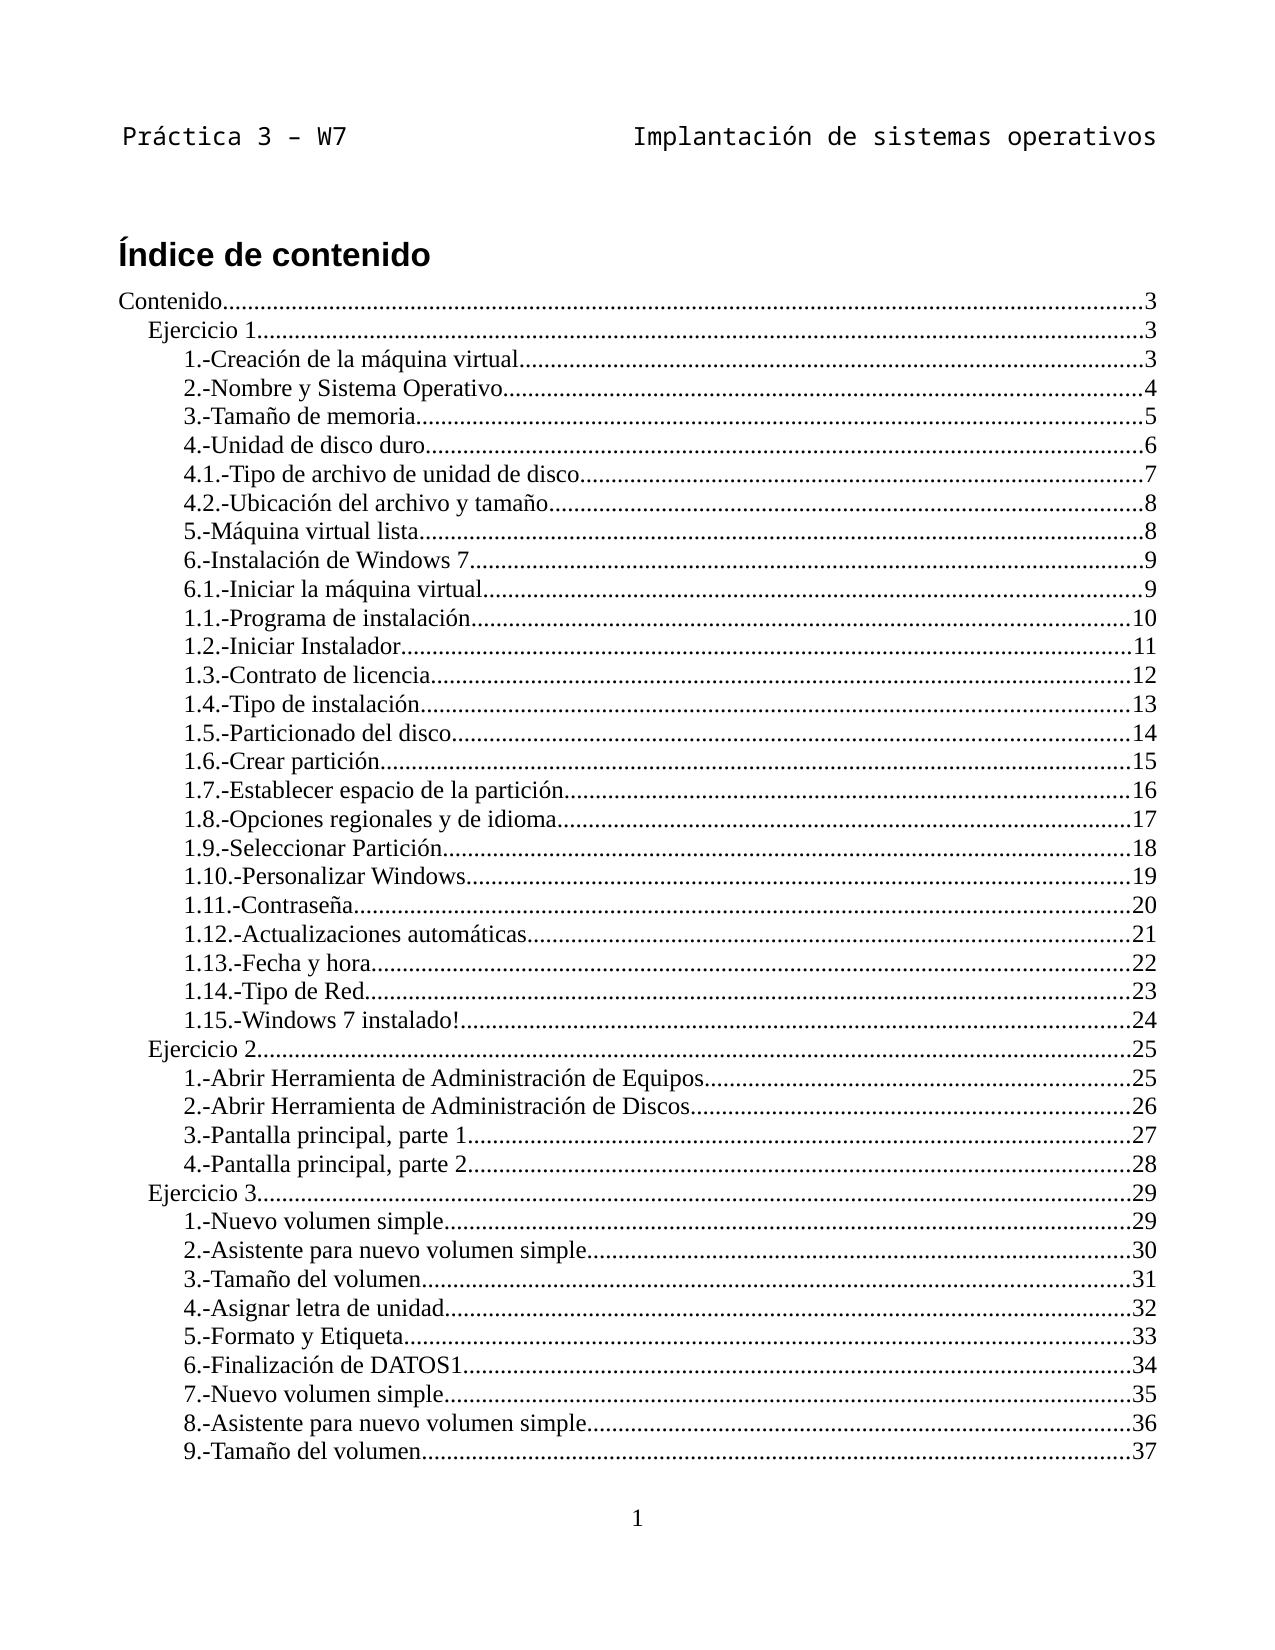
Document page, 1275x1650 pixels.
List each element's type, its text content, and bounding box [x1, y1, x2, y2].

text 5.-Formato y Etiqueta 33 [177, 1321, 1157, 1350]
text 8.-Asistente para nuevo volumen simple 36 [177, 1408, 1157, 1436]
text 1.2.-Iniciar Instalador 11 [177, 631, 1157, 660]
text Ejercicio 3 29 [148, 1178, 1157, 1206]
subtitle Índice de contenido [118, 235, 1157, 274]
text 1.11.-Contraseña 20 [177, 890, 1157, 919]
text 1.5.-Particionado del disco 14 [177, 718, 1157, 746]
text 1.-Nuevo volumen simple 29 [177, 1206, 1157, 1235]
text 1.4.-Tipo de instalación 13 [177, 689, 1157, 718]
text 1.-Abrir Herramienta de Administración de Equipos 25 [177, 1063, 1157, 1091]
text 4.1.-Tipo de archivo de unidad de disco 7 [177, 459, 1157, 488]
text 1.8.-Opciones regionales y de idioma 17 [177, 804, 1157, 833]
text 1.12.-Actualizaciones automáticas 21 [177, 919, 1157, 948]
text 1.-Creación de la máquina virtual 3 [177, 344, 1157, 373]
text 1.6.-Crear partición 15 [177, 746, 1157, 775]
text 2.-Asistente para nuevo volumen simple 30 [177, 1235, 1157, 1264]
text 6.1.-Iniciar la máquina virtual. 9 [177, 574, 1157, 603]
text 9.-Tamaño del volumen 37 [177, 1436, 1157, 1465]
text 3.-Pantalla principal, parte 1 27 [177, 1120, 1157, 1149]
text Contenido 3 [118, 286, 1157, 315]
text 4.-Unidad de disco duro 6 [177, 430, 1157, 459]
text 4.2.-Ubicación del archivo y tamaño 8 [177, 488, 1157, 516]
text 3.-Tamaño del volumen 31 [177, 1264, 1157, 1293]
text Ejercicio 1 3 [148, 315, 1157, 344]
text 5.-Máquina virtual lista 8 [177, 516, 1157, 545]
text 1.7.-Establecer espacio de la partición 16 [177, 775, 1157, 804]
text Ejercicio 2 25 [148, 1034, 1157, 1063]
text 7.-Nuevo volumen simple 35 [177, 1379, 1157, 1408]
text 1.10.-Personalizar Windows 19 [177, 861, 1157, 890]
text 1.3.-Contrato de licencia 12 [177, 660, 1157, 689]
text 4.-Asignar letra de unidad 32 [177, 1293, 1157, 1321]
text 2.-Abrir Herramienta de Administración de Discos 26 [177, 1091, 1157, 1120]
text 6.-Instalación de Windows 7 9 [177, 545, 1157, 574]
text 6.-Finalización de DATOS1 34 [177, 1350, 1157, 1379]
text 1.9.-Seleccionar Partición 18 [177, 833, 1157, 861]
text 4.-Pantalla principal, parte 2 28 [177, 1149, 1157, 1178]
text 1.15.-Windows 7 instalado! 24 [177, 1005, 1157, 1034]
text 1.1.-Programa de instalación 10 [177, 603, 1157, 631]
text 2.-Nombre y Sistema Operativo 4 [177, 373, 1157, 401]
text 1.14.-Tipo de Red 23 [177, 976, 1157, 1005]
text 3.-Tamaño de memoria 5 [177, 401, 1157, 430]
text 1.13.-Fecha y hora 22 [177, 948, 1157, 976]
